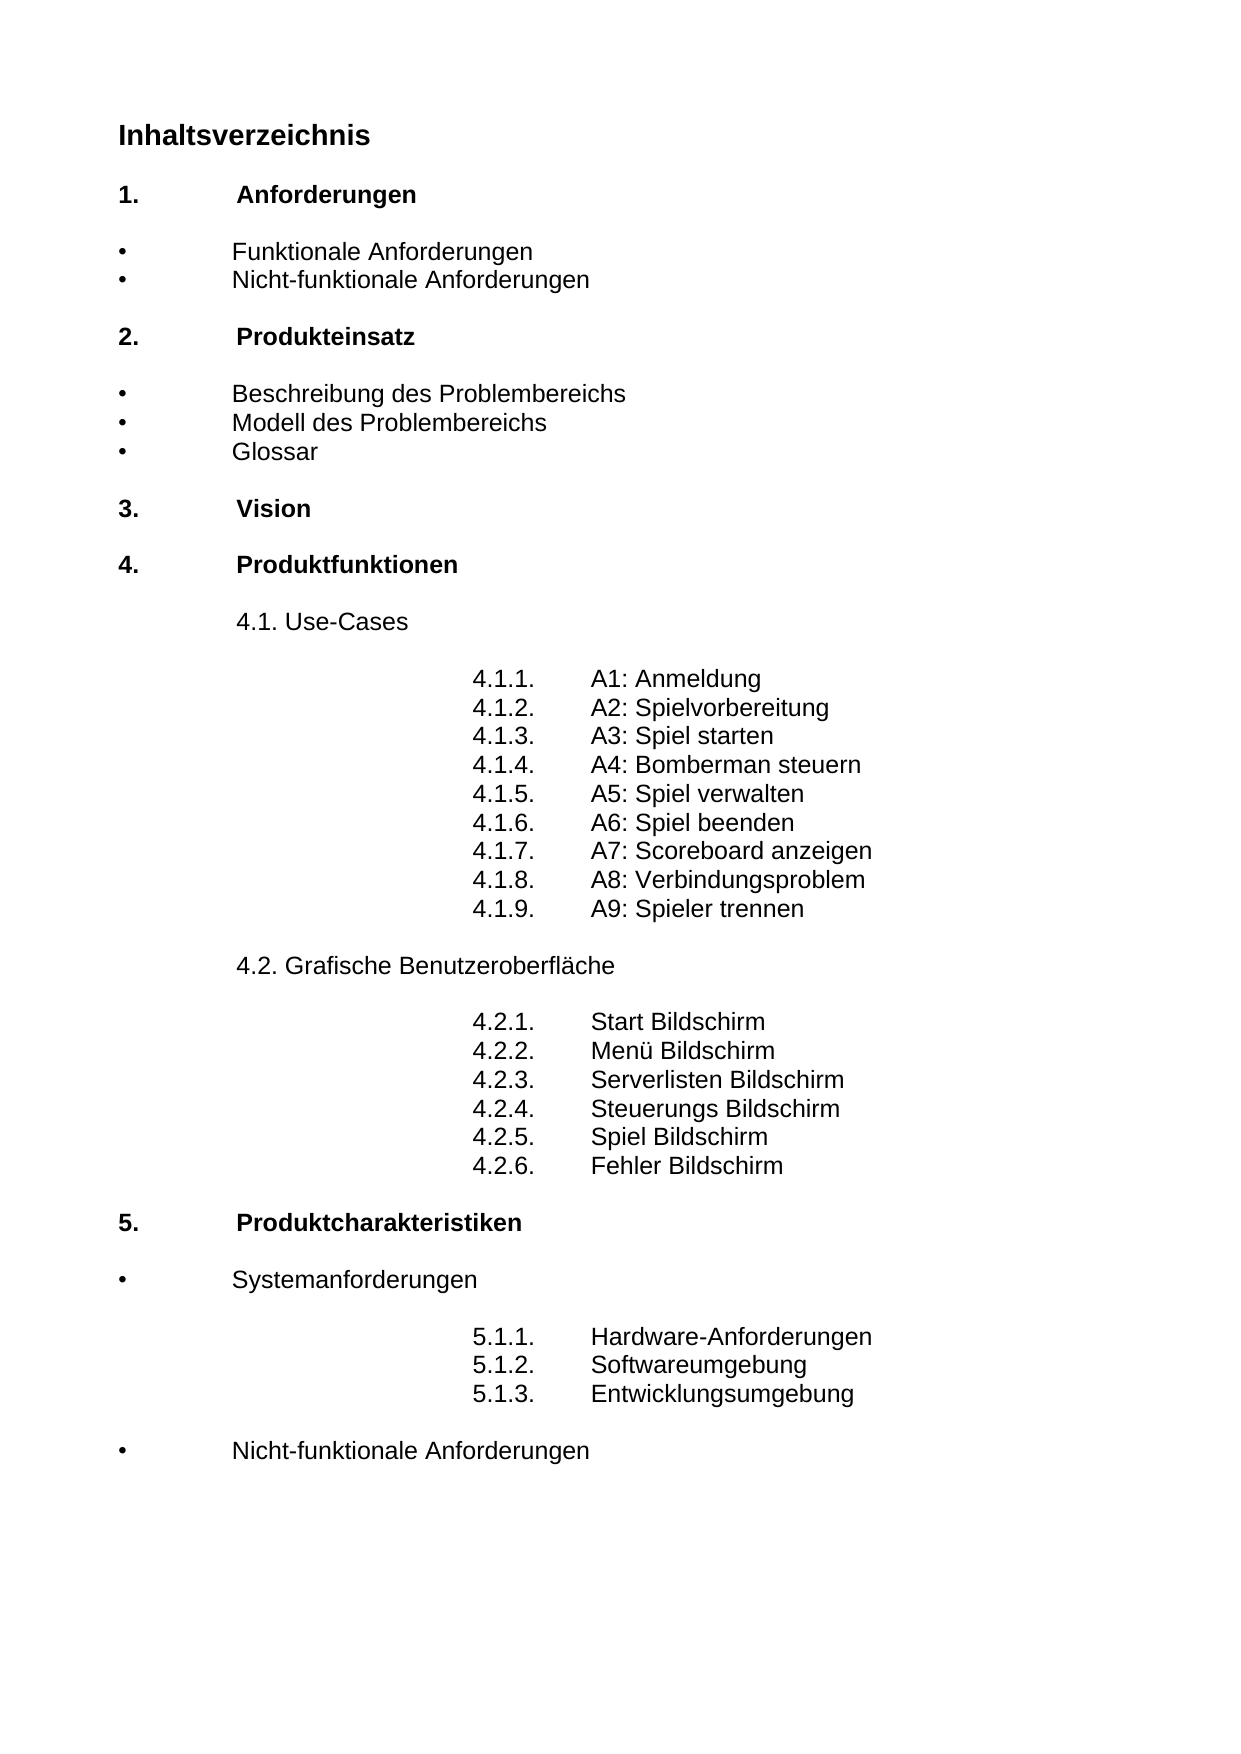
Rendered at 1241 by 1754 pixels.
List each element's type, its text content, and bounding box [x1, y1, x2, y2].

text 4.2.3. Serverlisten Bildschirm [118, 1065, 1122, 1094]
text 4.1.1. A1: Anmeldung [118, 664, 1122, 693]
list Glossar [81, 437, 1122, 466]
text 4.2. Grafische Benutzeroberfläche [118, 951, 1122, 979]
list Modell des Problembereichs [81, 408, 1122, 437]
list Funktionale Anforderungen [81, 236, 1122, 265]
text 4.1.9. A9: Spieler trennen [118, 894, 1122, 923]
text 4.1.3. A3: Spiel starten [118, 721, 1122, 750]
text 4.1.4. A4: Bomberman steuern [118, 750, 1122, 779]
list Nicht-funktionale Anforderungen [81, 265, 1122, 294]
text 4. Produktfunktionen [118, 550, 1122, 579]
list Systemanforderungen [81, 1265, 1122, 1293]
text 4.1.6. A6: Spiel beenden [118, 808, 1122, 836]
list Nicht-funktionale Anforderungen [81, 1436, 1122, 1465]
text 4.2.5. Spiel Bildschirm [118, 1122, 1122, 1151]
text 5.1.2. Softwareumgebung [118, 1350, 1122, 1379]
text 5. Produktcharakteristiken [118, 1208, 1122, 1237]
text 5.1.1. Hardware-Anforderungen [118, 1322, 1122, 1350]
text 4.1.2. A2: Spielvorbereitung [118, 693, 1122, 721]
text 4.2.1. Start Bildschirm [118, 1007, 1122, 1036]
text 4.2.4. Steuerungs Bildschirm [118, 1094, 1122, 1122]
text 2. Produkteinsatz [118, 322, 1122, 351]
text 4.1. Use-Cases [118, 607, 1122, 636]
text 4.2.2. Menü Bildschirm [118, 1036, 1122, 1065]
text 4.1.5. A5: Spiel verwalten [118, 779, 1122, 808]
list Beschreibung des Problembereichs [81, 379, 1122, 408]
text 3. Vision [118, 493, 1122, 522]
text Inhaltsverzeichnis [118, 118, 1122, 152]
text 1. Anforderungen [118, 180, 1122, 208]
text 4.1.7. A7: Scoreboard anzeigen [118, 836, 1122, 865]
text 4.1.8. A8: Verbindungsproblem [118, 865, 1122, 894]
text 4.2.6. Fehler Bildschirm [118, 1151, 1122, 1180]
text 5.1.3. Entwicklungsumgebung [118, 1379, 1122, 1408]
